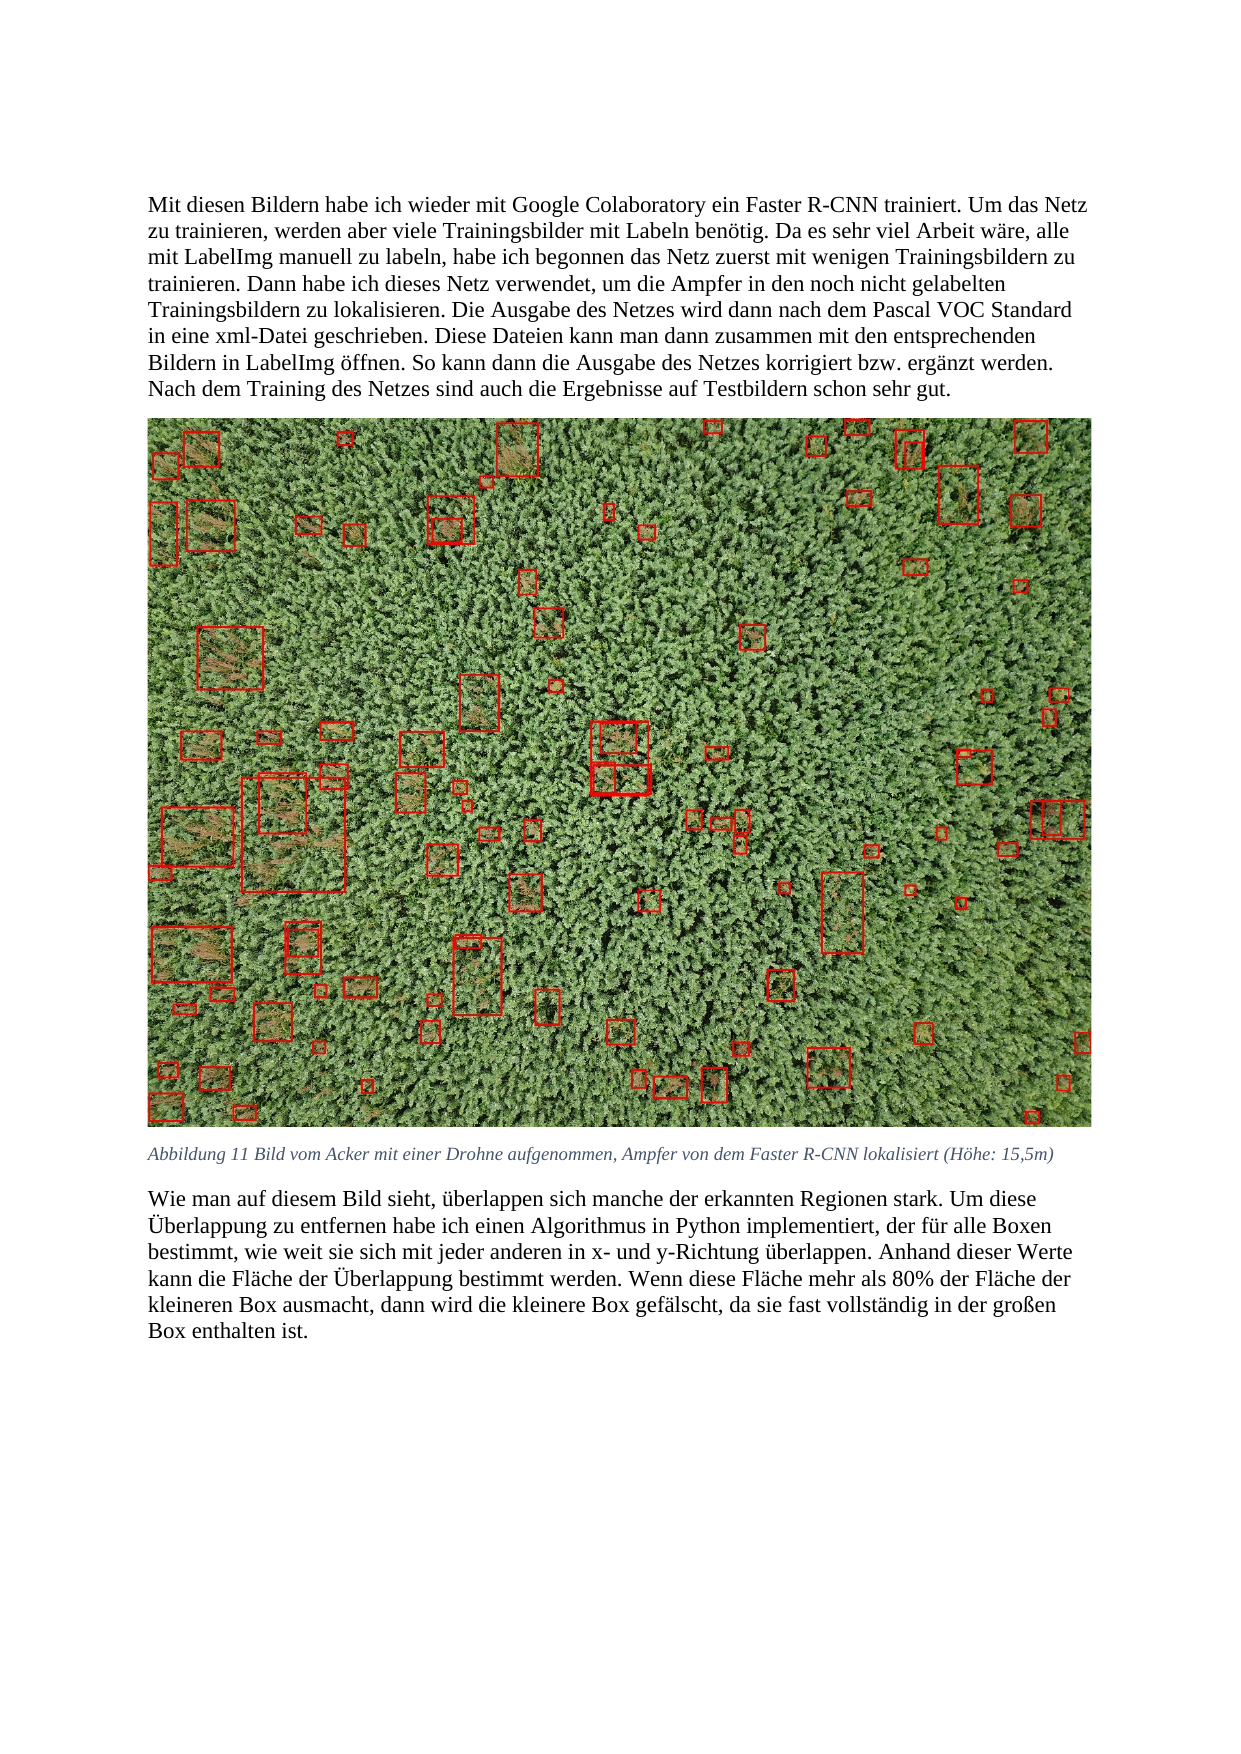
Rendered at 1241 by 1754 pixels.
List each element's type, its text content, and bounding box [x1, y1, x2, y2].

text Wie man auf diesem Bild sieht, überlappen sich manche der erkannten Regionen stark. Um diese Überlappung zu entfernen habe ich einen Algorithmus in Python implementiert, der für alle Boxen bestimmt, wie weit sie sich mit jeder anderen in x- und y-Richtung überlappen. Anhand dieser Werte kann die Fläche der Überlappung bestimmt werden. Wenn diese Fläche mehr als 80% der Fläche der kleineren Box ausmacht, dann wird die kleinere Box gefälscht, da sie fast vollständig in der großen Box enthalten ist. [148, 1186, 1093, 1344]
text Abbildung 11 Bild vom Acker mit einer Drohne aufgenommen, Ampfer von dem Faster R-CNN lokalisiert (Höhe: 15,5m) [148, 1143, 1093, 1165]
text Mit diesen Bildern habe ich wieder mit Google Colaboratory ein Faster R-CNN trainiert. Um das Netz zu trainieren, werden aber viele Trainingsbilder mit Labeln benötig. Da es sehr viel Arbeit wäre, alle mit LabelImg manuell zu labeln, habe ich begonnen das Netz zuerst mit wenigen Trainingsbildern zu trainieren. Dann habe ich dieses Netz verwendet, um die Ampfer in den noch nicht gelabelten Trainingsbildern zu lokalisieren. Die Ausgabe des Netzes wird dann nach dem Pascal VOC Standard in eine xml-Datei geschrieben. Diese Dateien kann man dann zusammen mit den entsprechenden Bildern in LabelImg öffnen. So kann dann die Ausgabe des Netzes korrigiert bzw. ergänzt werden. Nach dem Training des Netzes sind auch die Ergebnisse auf Testbildern schon sehr gut. [148, 191, 1093, 401]
